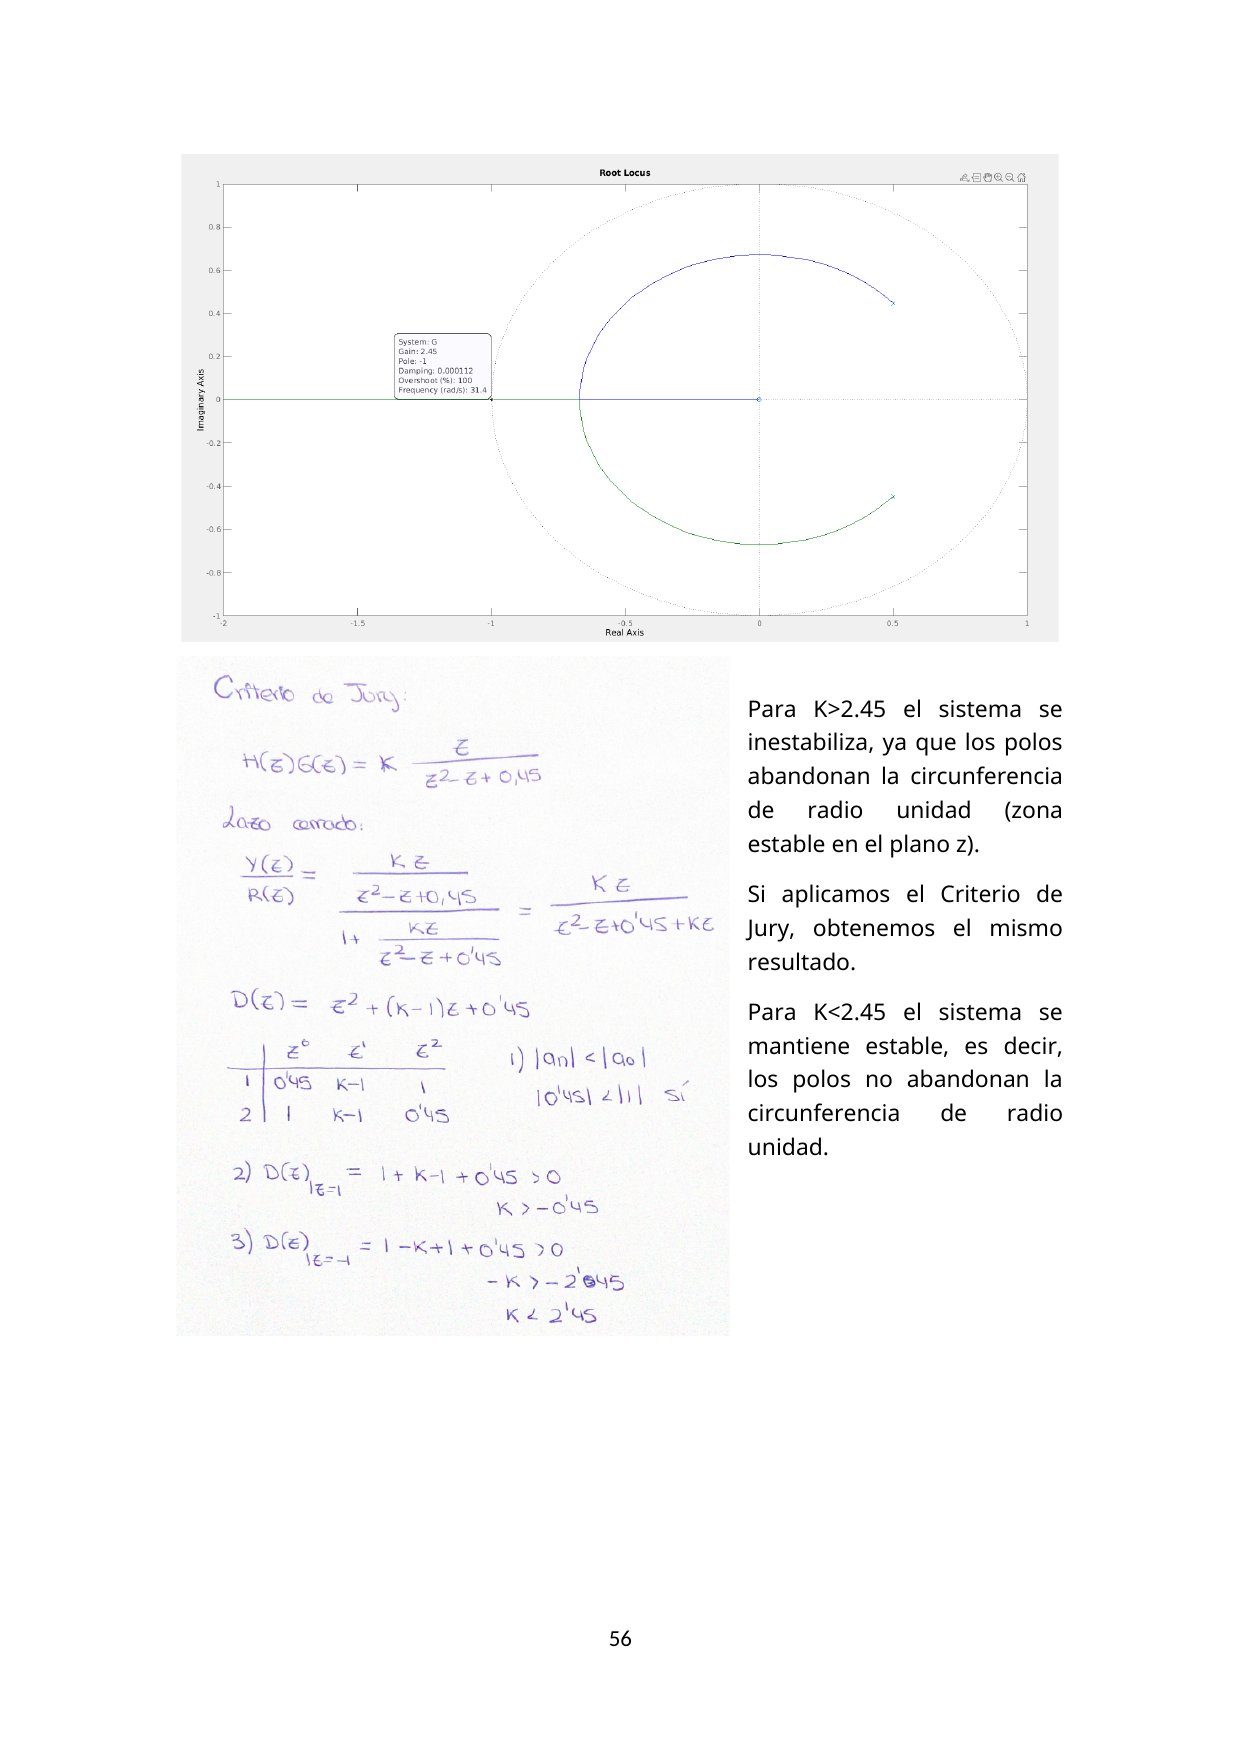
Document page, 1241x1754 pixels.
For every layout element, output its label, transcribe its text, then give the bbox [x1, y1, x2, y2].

picture [176, 656, 730, 1336]
text Para K>2.45 el sistema se inestabiliza, ya que los polos abandonan la circunferencia de radio unidad (zona estable en el plano z). [177, 570, 1063, 859]
picture [181, 154, 1059, 642]
text Si aplicamos el Criterio de Jury, obtenemos el mismo resultado. [730, 878, 1063, 977]
text Para K<2.45 el sistema se mantiene estable, es decir, los polos no abandonan la circunferencia de radio unidad. [730, 996, 1063, 1162]
